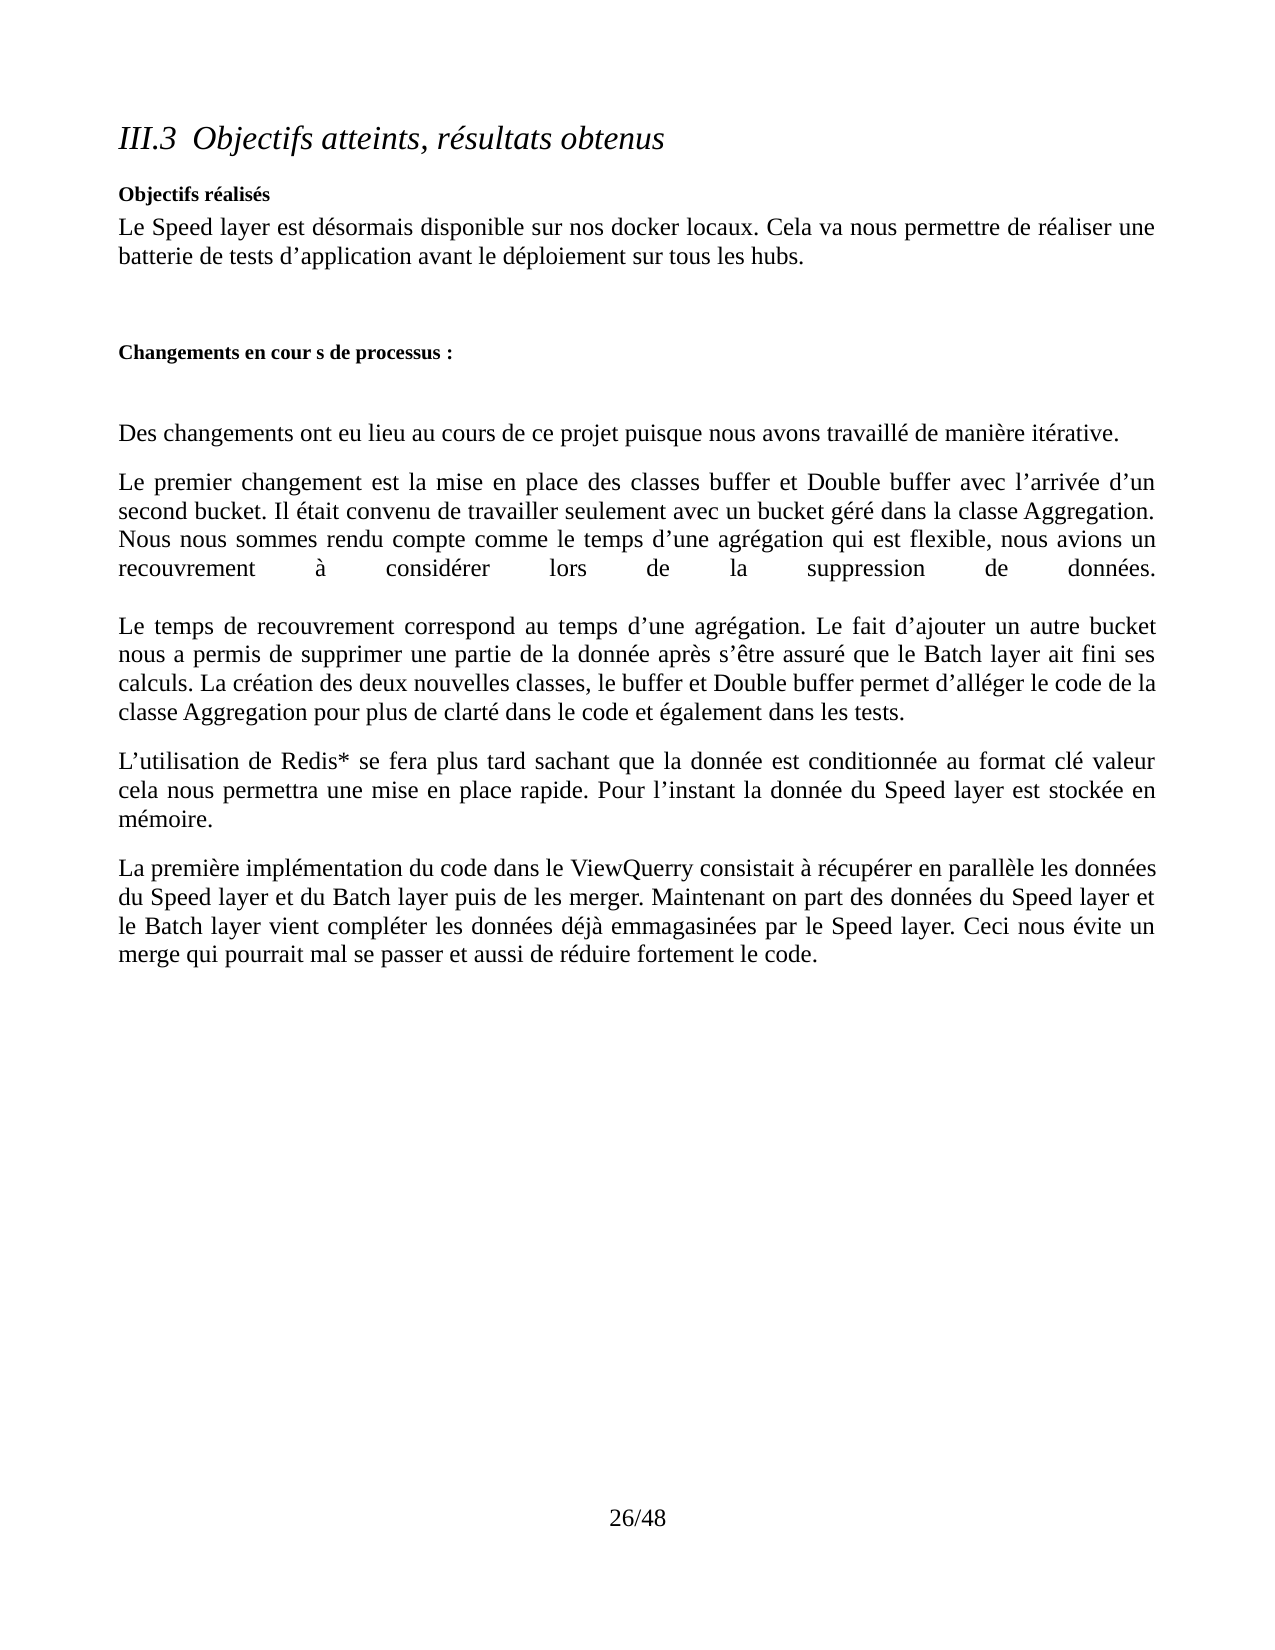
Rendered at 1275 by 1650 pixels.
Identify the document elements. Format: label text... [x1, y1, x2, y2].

text Le premier changement est la mise en place des classes buffer et Double buffer avec l’arrivée d’un second bucket. Il était convenu de travailler seulement avec un bucket géré dans la classe Aggregation. Nous nous sommes rendu compte comme le temps d’une agrégation qui est flexible, nous avions un recouvrement à considérer lors de la suppression de données. Le temps de recouvrement correspond au temps d’une agrégation. Le fait d’ajouter un autre bucket nous a permis de supprimer une partie de la donnée après s’être assuré que le Batch layer ait fini ses calculs. La création des deux nouvelles classes, le buffer et Double buffer permet d’alléger le code de la classe Aggregation pour plus de clarté dans le code et également dans les tests. [118, 467, 1157, 726]
text Des changements ont eu lieu au cours de ce projet puisque nous avons travaillé de manière itérative. [118, 418, 1157, 446]
text L’utilisation de Redis* se fera plus tard sachant que la donnée est conditionnée au format clé valeur cela nous permettra une mise en place rapide. Pour l’instant la donnée du Speed layer est stockée en mémoire. [118, 746, 1157, 833]
subtitle Changements en cour s de processus : [118, 339, 1157, 364]
subtitle Objectifs réalisés [118, 182, 1157, 206]
text Le Speed layer est désormais disponible sur nos docker locaux. Cela va nous permettre de réaliser une batterie de tests d’application avant le déploiement sur tous les hubs. [118, 212, 1157, 269]
subtitle Objectifs atteints, résultats obtenus [118, 118, 1157, 157]
text La première implémentation du code dans le ViewQuerry consistait à récupérer en parallèle les données du Speed layer et du Batch layer puis de les merger. Maintenant on part des données du Speed layer et le Batch layer vient compléter les données déjà emmagasinées par le Speed layer. Ceci nous évite un merge qui pourrait mal se passer et aussi de réduire fortement le code. [118, 853, 1157, 968]
